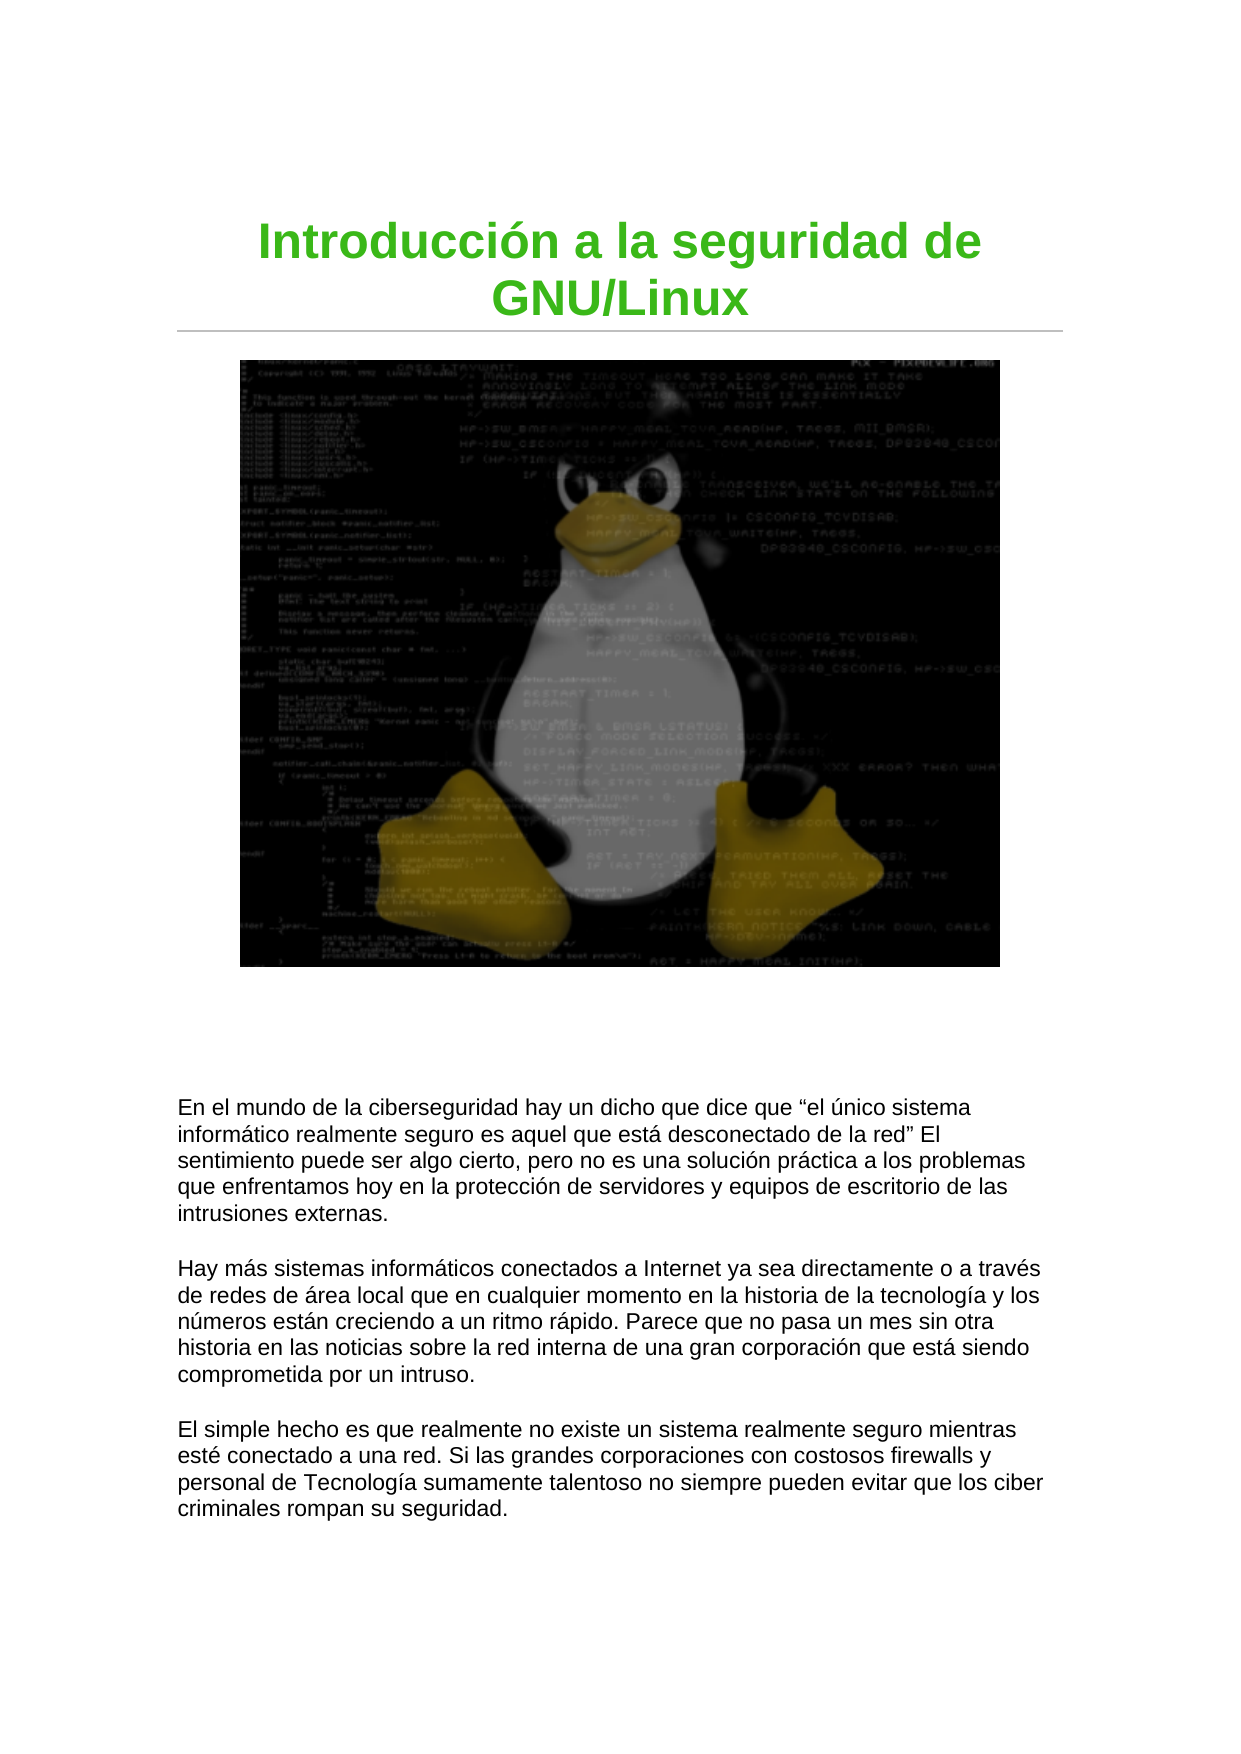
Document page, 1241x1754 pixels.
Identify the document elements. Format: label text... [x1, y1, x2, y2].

subtitle Introducción a la seguridad de GNU/Linux [177, 211, 1063, 330]
text Hay más sistemas informáticos conectados a Internet ya sea directamente o a través de redes de área local que en cualquier momento en la historia de la tecnología y los números están creciendo a un ritmo rápido. Parece que no pasa un mes sin otra historia en las noticias sobre la red interna de una gran corporación que está siendo comprometida por un intruso. [177, 1255, 1063, 1387]
text El simple hecho es que realmente no existe un sistema realmente seguro mientras esté conectado a una red. Si las grandes corporaciones con costosos firewalls y personal de Tecnología sumamente talentoso no siempre pueden evitar que los ciber criminales rompan su seguridad. [177, 1416, 1063, 1522]
text En el mundo de la ciberseguridad hay un dicho que dice que “el único sistema informático realmente seguro es aquel que está desconectado de la red” El sentimiento puede ser algo cierto, pero no es una solución práctica a los problemas que enfrentamos hoy en la protección de servidores y equipos de escritorio de las intrusiones externas. [177, 1094, 1063, 1226]
picture [240, 360, 1000, 967]
